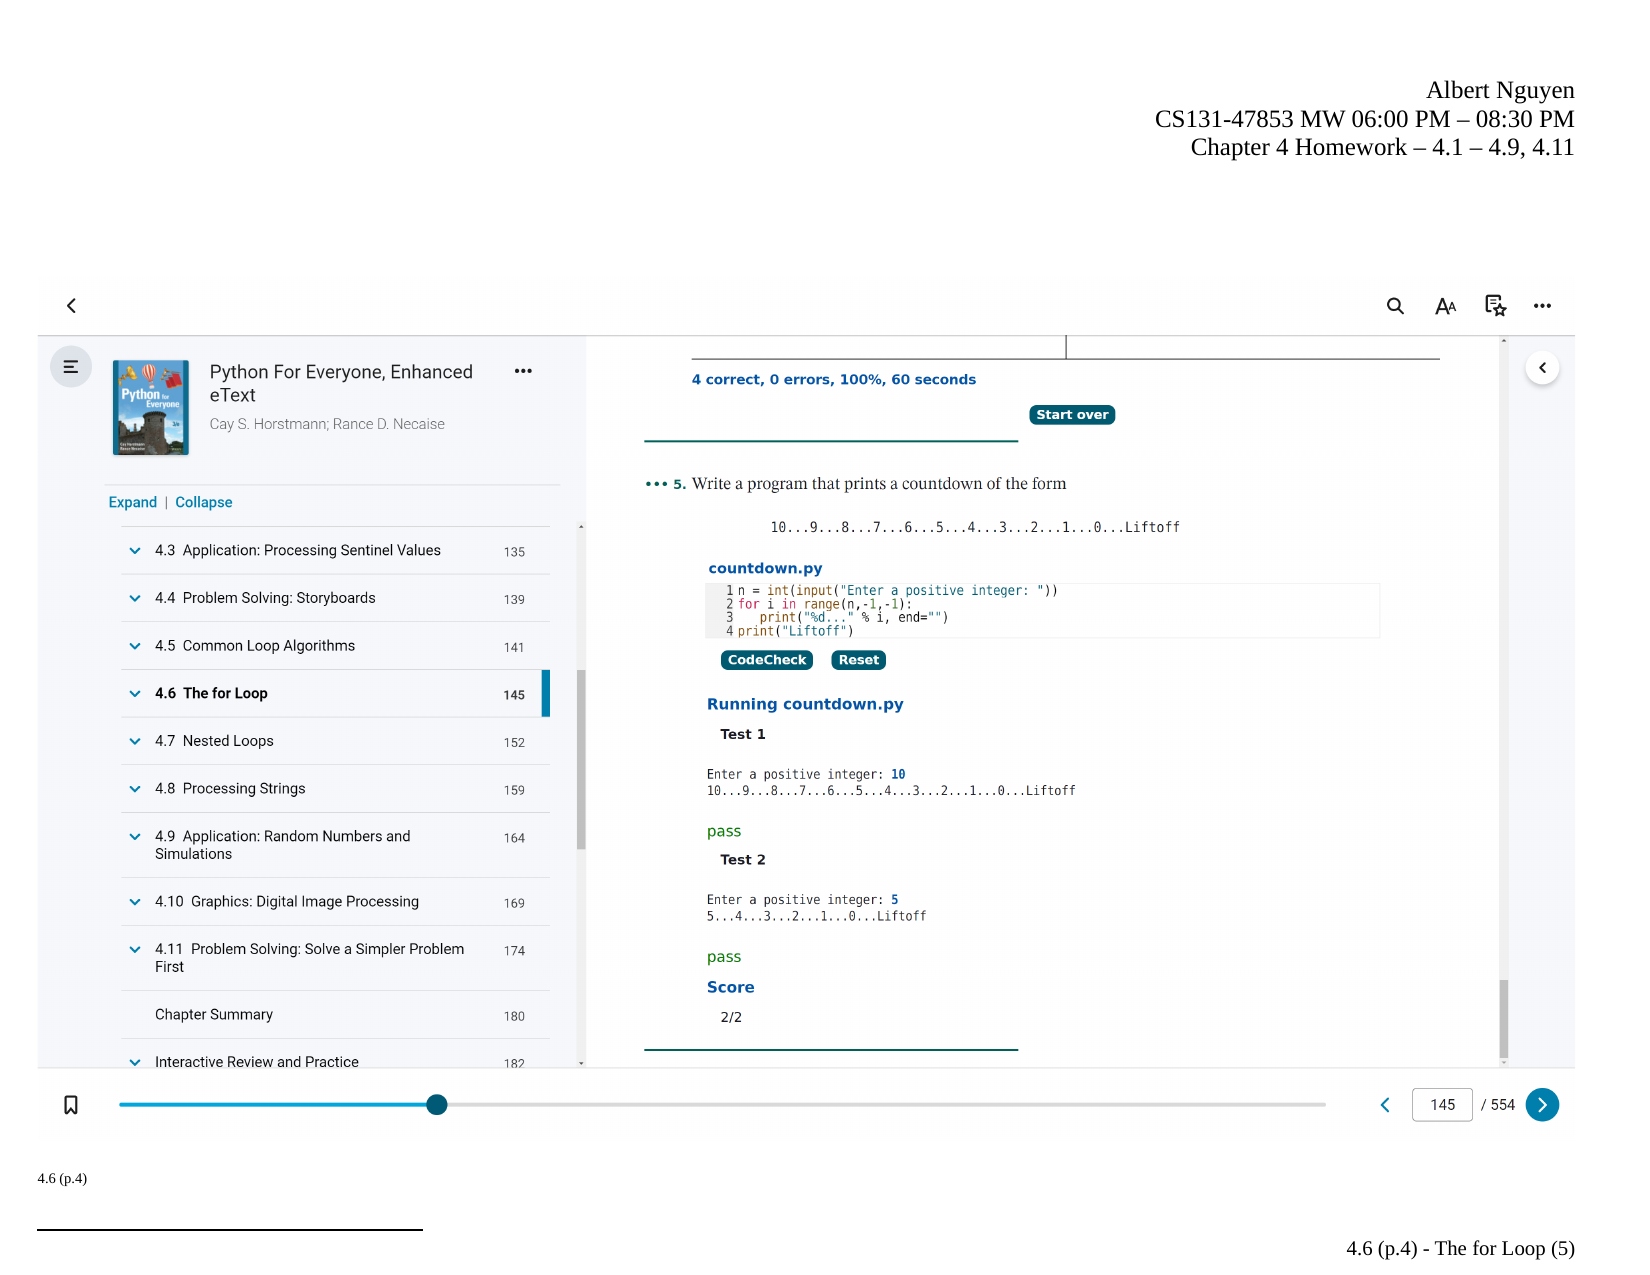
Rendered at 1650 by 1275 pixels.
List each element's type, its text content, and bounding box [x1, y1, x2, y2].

picture [37, 276, 1575, 1141]
text - The for Loop (5) [37, 1236, 1575, 1260]
